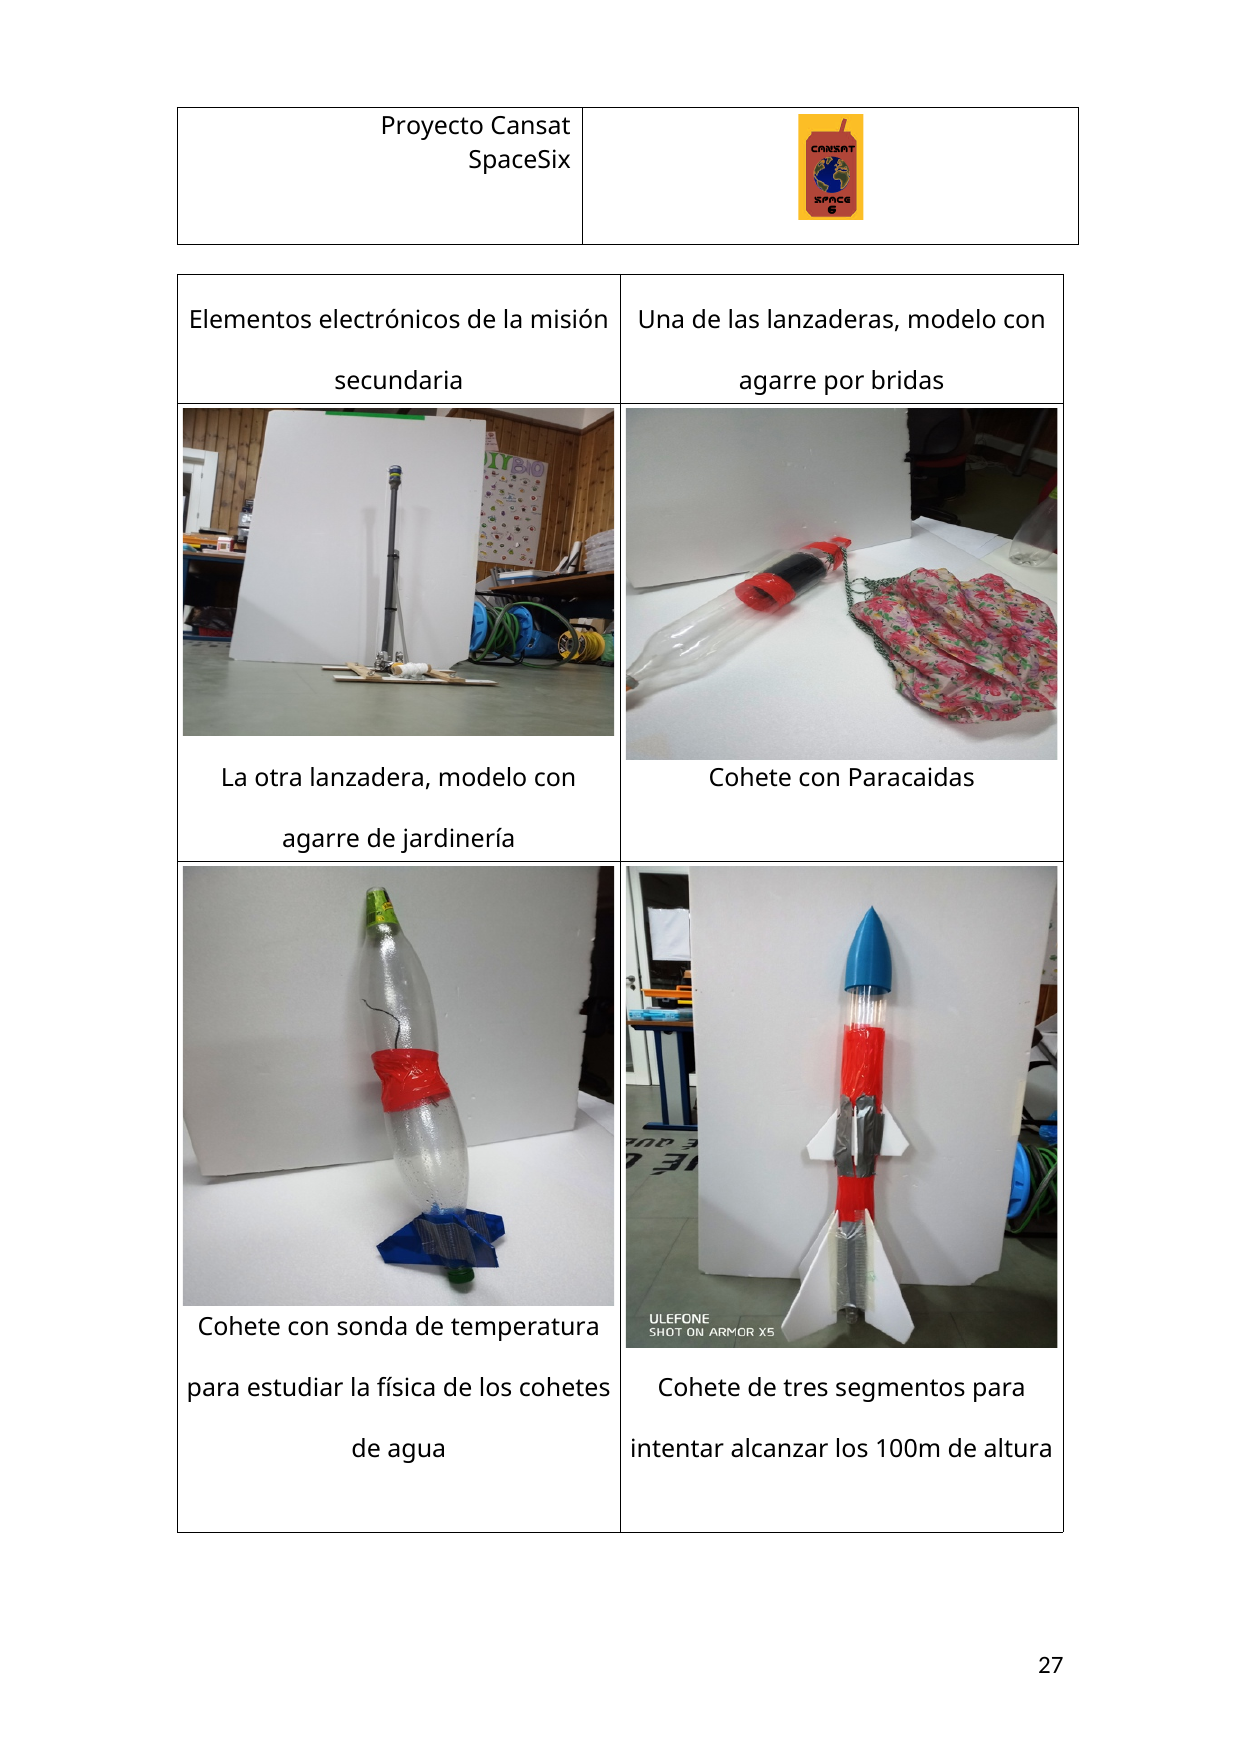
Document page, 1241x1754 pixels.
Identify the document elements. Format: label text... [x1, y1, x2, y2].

table_cell Una de las lanzaderas, modelo con agarre por bridas [621, 275, 1063, 403]
table_cell Elementos electrónicos de la misión secundaria [178, 275, 620, 403]
picture [182, 408, 615, 736]
picture [625, 408, 1058, 760]
picture [182, 866, 615, 1306]
table_cell La otra lanzadera, modelo con agarre de jardinería [178, 409, 620, 861]
table_cell Cohete de tres segmentos para intentar alcanzar los 100m de altura [621, 862, 1063, 1532]
table_cell [621, 404, 1063, 408]
picture [625, 866, 1058, 1348]
picture [798, 114, 864, 220]
table_cell Cohete con Paracaidas [621, 760, 1063, 861]
table_cell [1058, 409, 1063, 759]
table_cell [178, 404, 620, 408]
table_cell [621, 409, 625, 759]
table_cell Cohete con sonda de temperatura para estudiar la física de los cohetes de agua [178, 862, 620, 1532]
